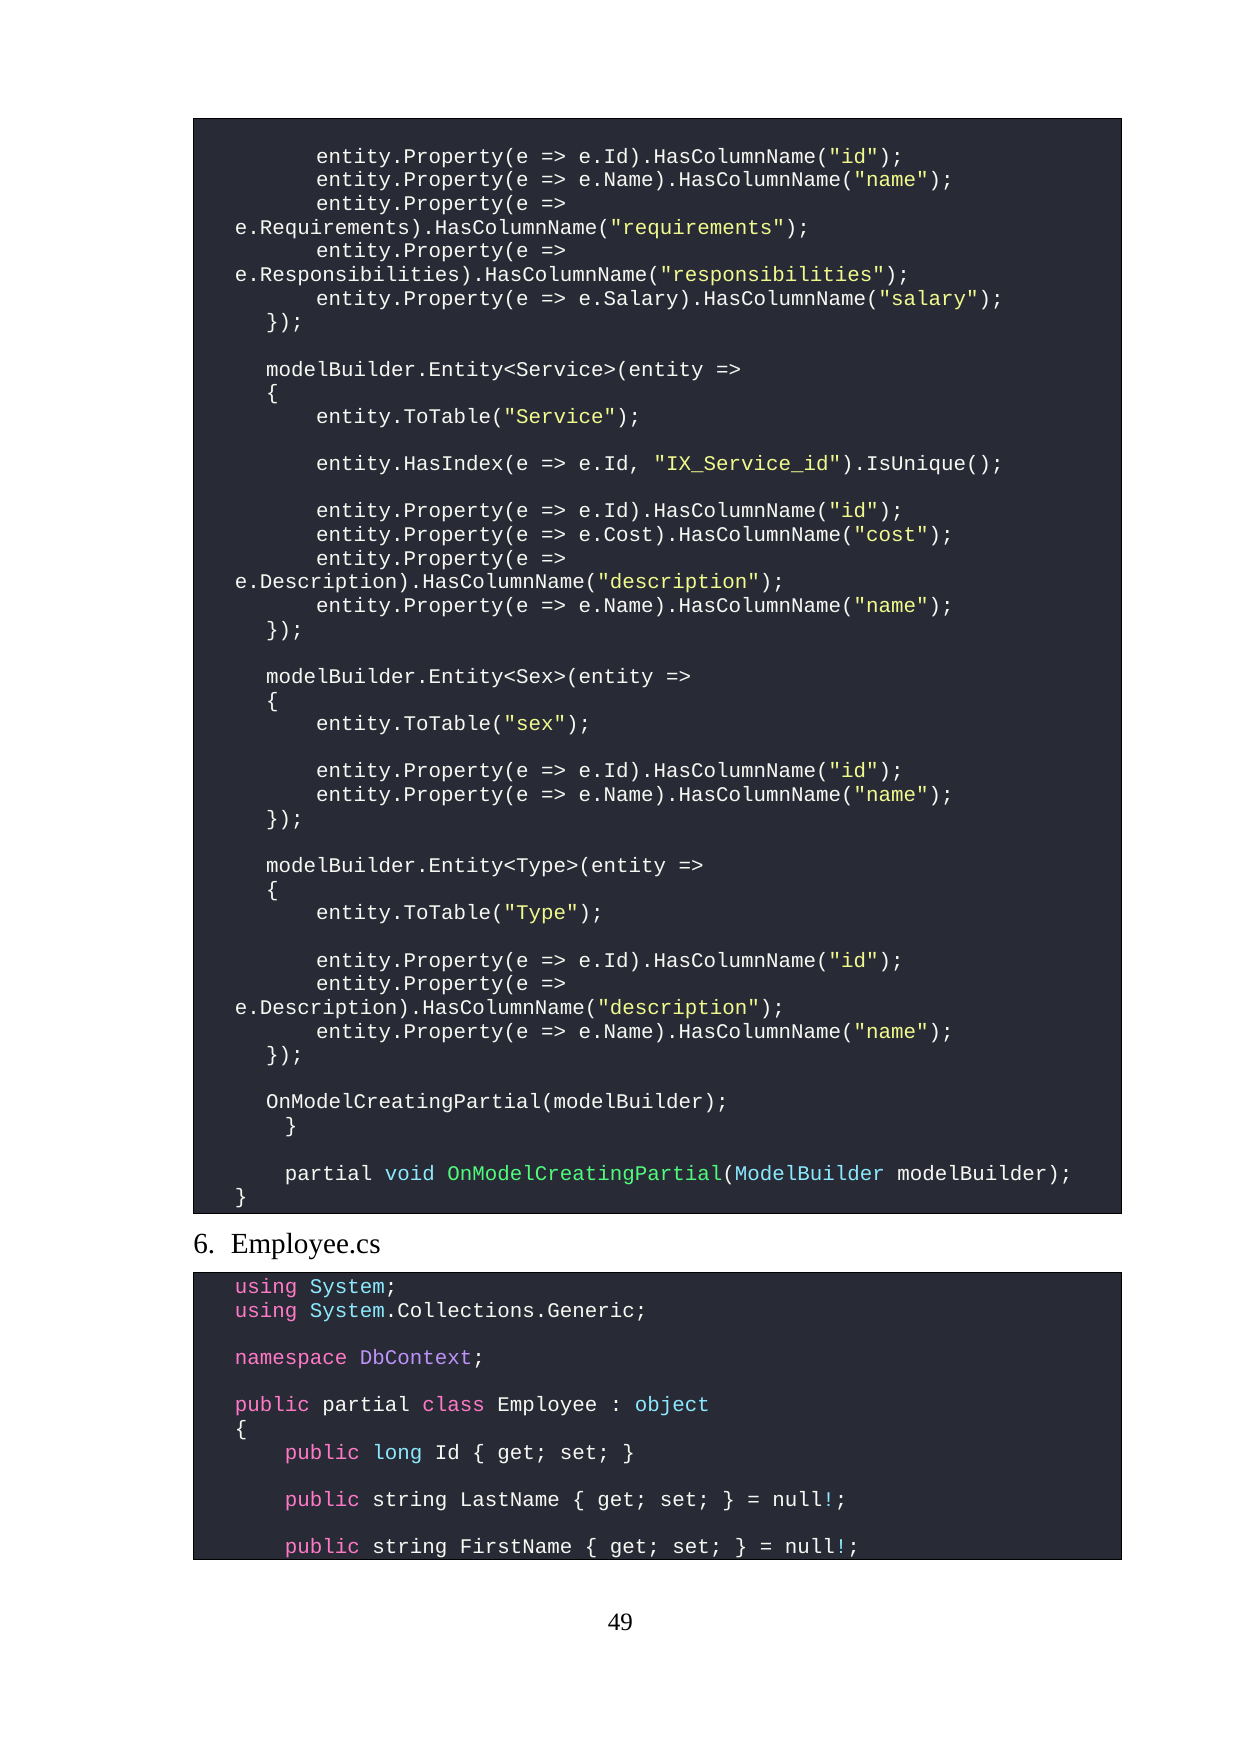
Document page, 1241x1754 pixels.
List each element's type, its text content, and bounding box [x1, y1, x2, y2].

list }); [194, 1040, 1121, 1064]
list entity.Property(e => e.Id).HasColumnName("id"); [194, 142, 1121, 165]
list }); [194, 615, 1121, 638]
list { [194, 378, 1121, 402]
list entity.ToTable("Type"); [194, 898, 1121, 922]
list entity.Property(e => e.Description).HasColumnName("description"); [194, 969, 1121, 1017]
list { [194, 1414, 1121, 1438]
list entity.Property(e => e.Salary).HasColumnName("salary"); [194, 284, 1121, 307]
list partial void OnModelCreatingPartial(ModelBuilder modelBuilder); [194, 1158, 1121, 1182]
list }); [194, 804, 1121, 827]
list modelBuilder.Entity<Sex>(entity => [194, 662, 1121, 686]
list public partial class Employee : object [194, 1390, 1121, 1414]
list entity.Property(e => e.Name).HasColumnName("name"); [194, 780, 1121, 804]
list entity.Property(e => e.Id).HasColumnName("id"); [194, 757, 1121, 780]
list entity.Property(e => e.Id).HasColumnName("id"); [194, 496, 1121, 520]
list entity.Property(e => e.Description).HasColumnName("description"); [194, 544, 1121, 591]
list public long Id { get; set; } [194, 1438, 1121, 1461]
list entity.Property(e => e.Cost).HasColumnName("cost"); [194, 520, 1121, 544]
list public string FirstName { get; set; } = null!; [194, 1532, 1121, 1559]
list Employee.cs [193, 1226, 1122, 1260]
list } [194, 1182, 1121, 1213]
list OnModelCreatingPartial(modelBuilder); [194, 1088, 1121, 1111]
list modelBuilder.Entity<Type>(entity => [194, 851, 1121, 875]
list entity.ToTable("Service"); [194, 402, 1121, 426]
list public string LastName { get; set; } = null!; [194, 1485, 1121, 1509]
list { [194, 875, 1121, 898]
list modelBuilder.Entity<Service>(entity => [194, 354, 1121, 378]
list using System.Collections.Generic; [194, 1296, 1121, 1319]
list }); [194, 307, 1121, 331]
list using System; [194, 1273, 1121, 1296]
list entity.Property(e => e.Name).HasColumnName("name"); [194, 591, 1121, 615]
list } [194, 1111, 1121, 1135]
list entity.ToTable("sex"); [194, 709, 1121, 733]
list namespace DbContext; [194, 1343, 1121, 1367]
list entity.Property(e => e.Responsibilities).HasColumnName("responsibilities"); [194, 236, 1121, 284]
list { [194, 686, 1121, 709]
list entity.Property(e => e.Requirements).HasColumnName("requirements"); [194, 189, 1121, 236]
list entity.HasIndex(e => e.Id, "IX_Service_id").IsUnique(); [194, 449, 1121, 473]
list entity.Property(e => e.Name).HasColumnName("name"); [194, 1017, 1121, 1040]
list entity.Property(e => e.Name).HasColumnName("name"); [194, 165, 1121, 189]
list entity.Property(e => e.Id).HasColumnName("id"); [194, 946, 1121, 969]
